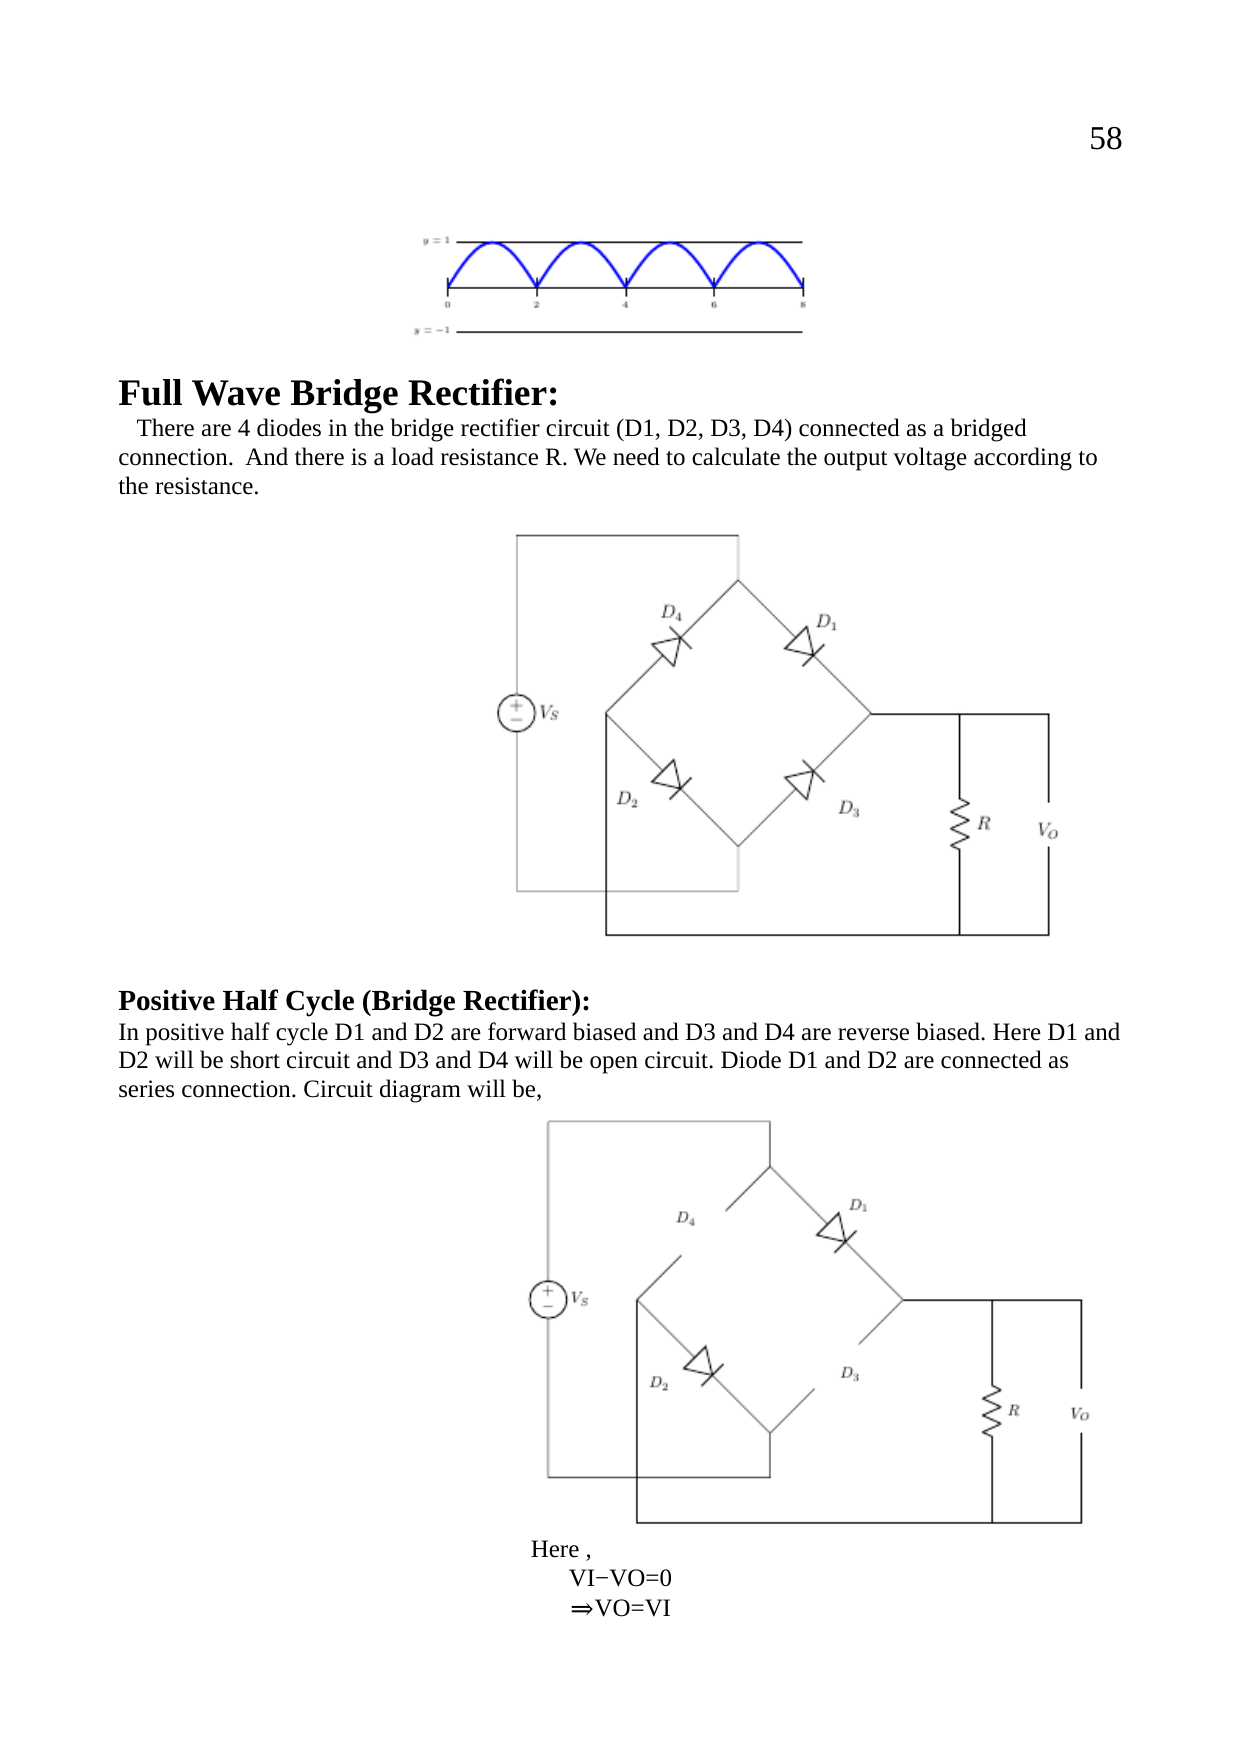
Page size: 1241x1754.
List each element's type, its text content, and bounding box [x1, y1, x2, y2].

text ⇒VO=VI [118, 1592, 1122, 1622]
picture [505, 1102, 1109, 1535]
text Positive Half Cycle (Bridge Rectifier): [118, 983, 1122, 1017]
text There are 4 diodes in the bridge rectifier circuit (D1, D2, D3, D4) connected as a bridged connection. And there is a load resistance R. We need to calculate the output voltage according to the resistance. [118, 413, 1122, 500]
text In positive half cycle D1 and D2 are forward biased and D3 and D4 are reverse biased. Here D1 and D2 will be short circuit and D3 and D4 will be open circuit. Diode D1 and D2 are connected as series connection. Circuit diagram will be, [118, 1017, 1122, 1103]
text Here , [118, 1534, 1122, 1563]
picture [405, 186, 831, 371]
text Full Wave Bridge Rectifier: [118, 370, 1122, 413]
picture [468, 499, 1092, 955]
text VI−VO=0 [118, 1563, 1122, 1592]
